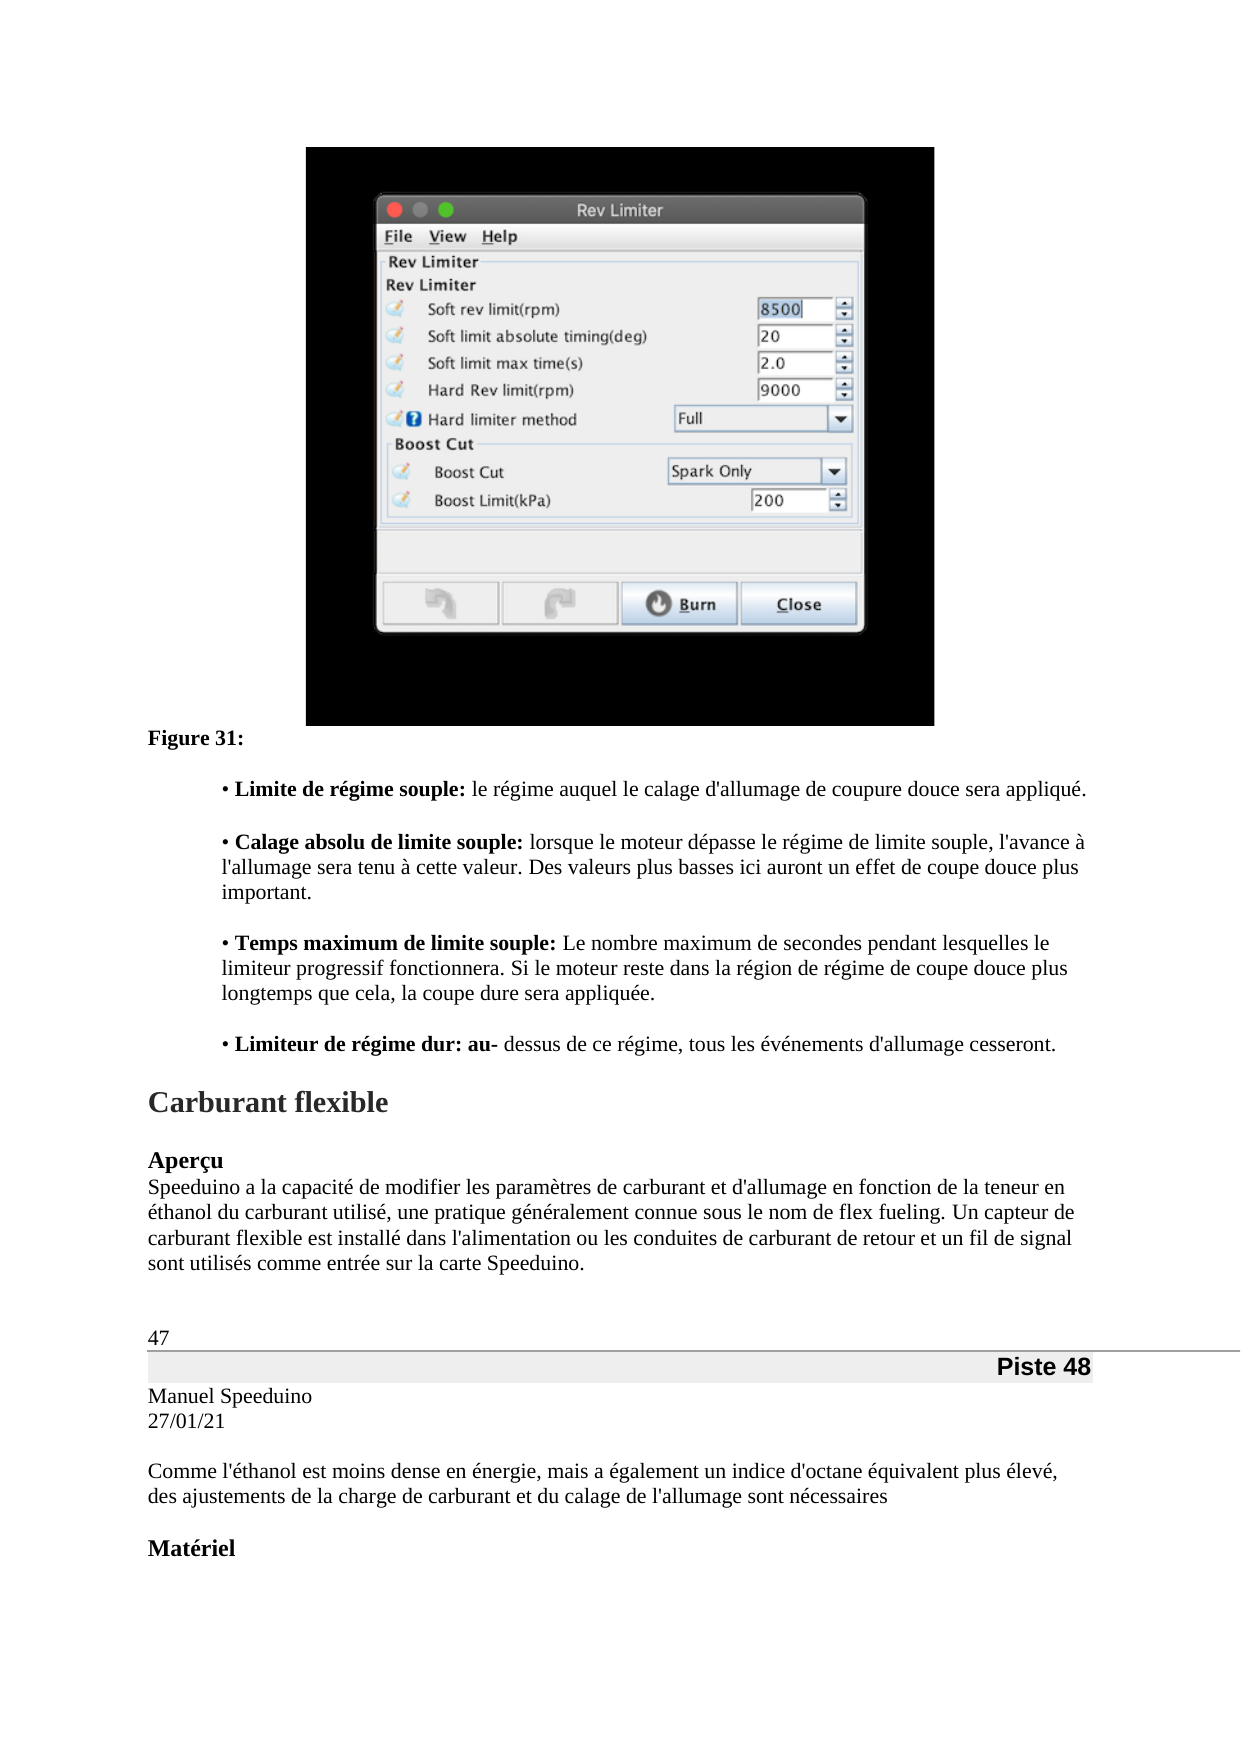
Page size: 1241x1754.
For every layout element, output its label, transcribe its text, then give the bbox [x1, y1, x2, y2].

text • Limite de régime souple: le régime auquel le calage d'allumage de coupure douce sera appliqué. [148, 776, 1093, 801]
text • Temps maximum de limite souple: Le nombre maximum de secondes pendant lesquelles le limiteur progressif fonctionnera. Si le moteur reste dans la région de régime de coupe douce plus longtemps que cela, la coupe dure sera appliquée. [221, 930, 1093, 1005]
text 47 [148, 1325, 1093, 1350]
text Matériel [148, 1534, 1093, 1562]
text Manuel Speeduino [148, 1383, 1093, 1408]
text 27/01/21 [148, 1408, 1093, 1433]
table_header Piste 48 [148, 1352, 1093, 1383]
text • Calage absolu de limite souple: lorsque le moteur dépasse le régime de limite souple, l'avance à l'allumage sera tenu à cette valeur. Des valeurs plus basses ici auront un effet de coupe douce plus important. [221, 829, 1093, 904]
text Aperçu [148, 1146, 1093, 1174]
text Comme l'éthanol est moins dense en énergie, mais a également un indice d'octane équivalent plus élevé, des ajustements de la charge de carburant et du calage de l'allumage sont nécessaires [148, 1458, 1093, 1509]
text Speeduino a la capacité de modifier les paramètres de carburant et d'allumage en fonction de la teneur en éthanol du carburant utilisé, une pratique généralement connue sous le nom de flex fueling. Un capteur de carburant flexible est installé dans l'alimentation ou les conduites de carburant de retour et un fil de signal sont utilisés comme entrée sur la carte Speeduino. [148, 1174, 1093, 1275]
text Carburant flexible [148, 1084, 1093, 1118]
text Figure 31: Paramètres du limiteur de régime [148, 725, 1093, 750]
text • Limiteur de régime dur: au- dessus de ce régime, tous les événements d'allumage cesseront. [148, 1031, 1093, 1056]
